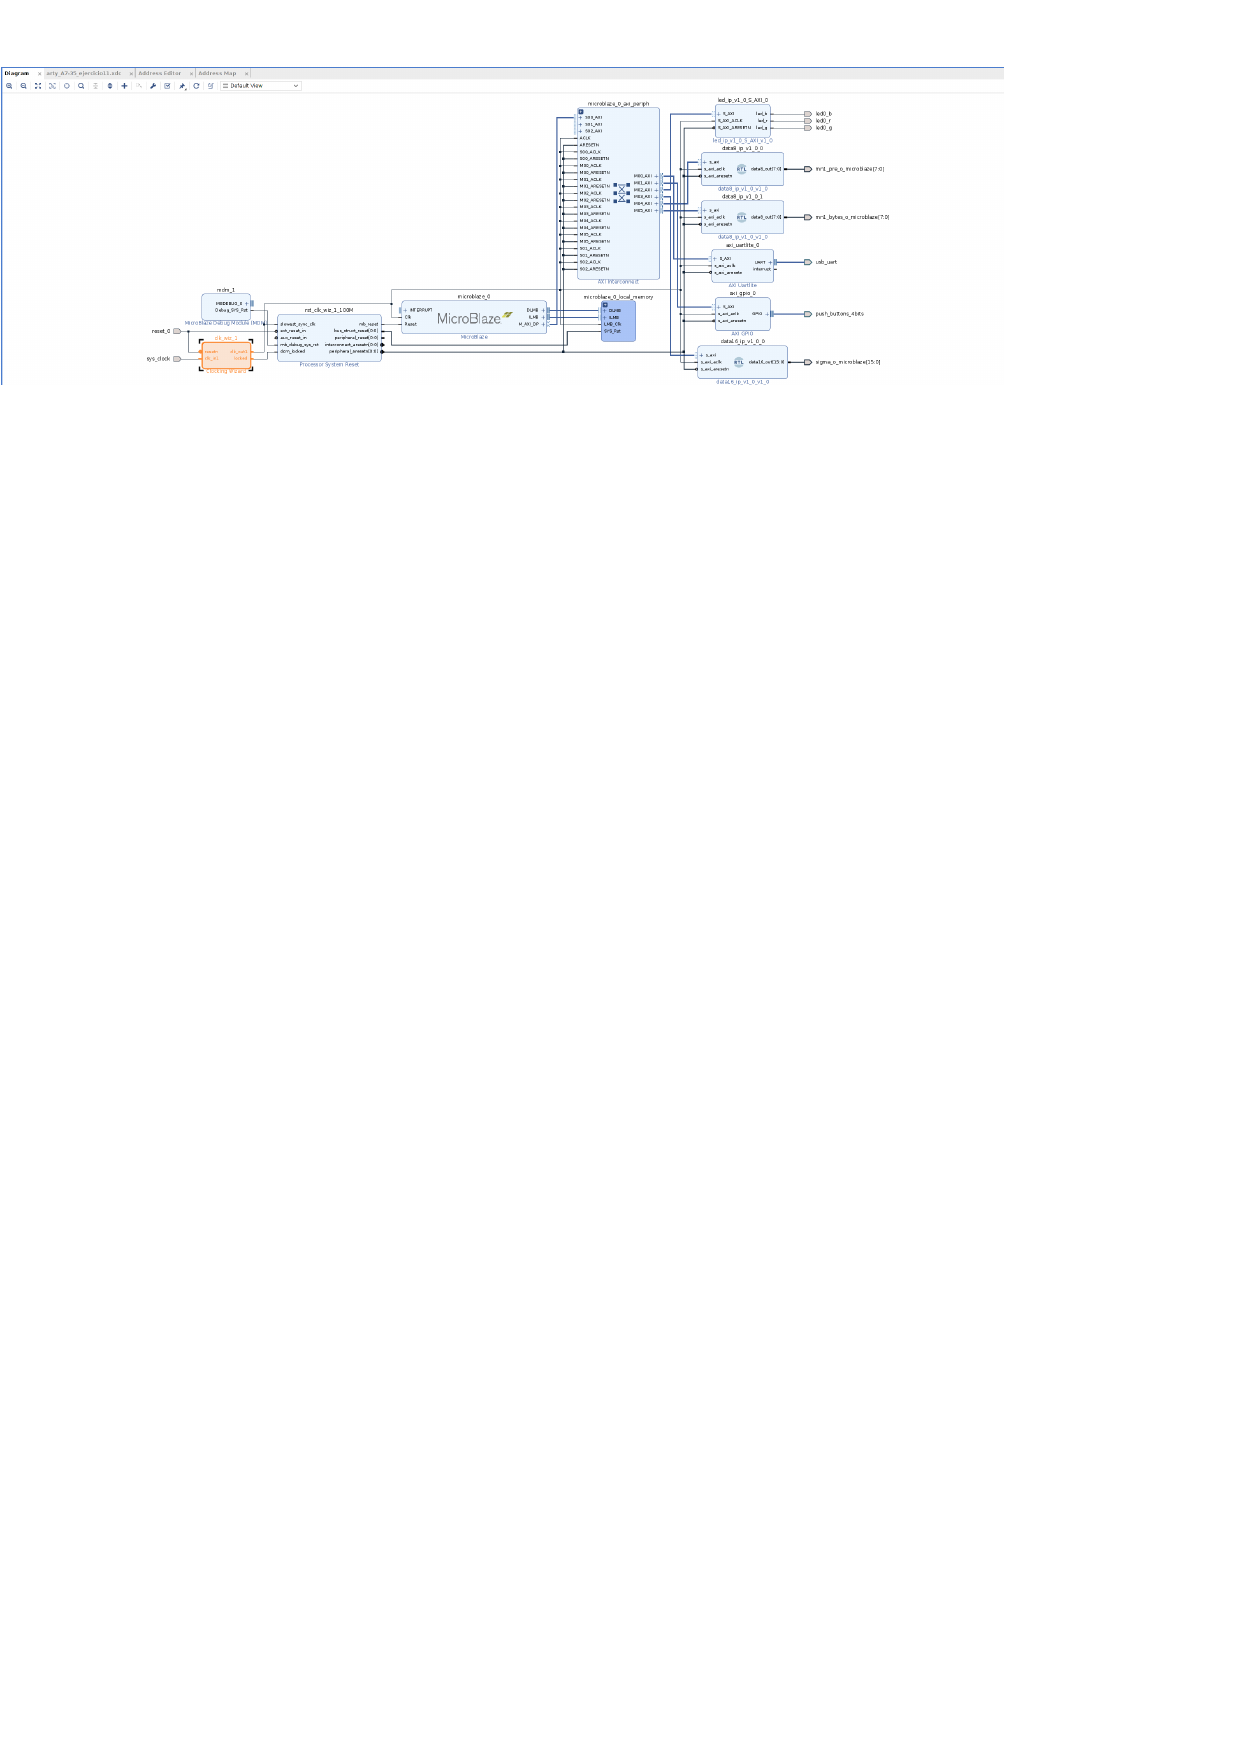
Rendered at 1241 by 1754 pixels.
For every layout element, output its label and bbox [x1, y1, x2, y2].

picture [0, 65, 1004, 385]
